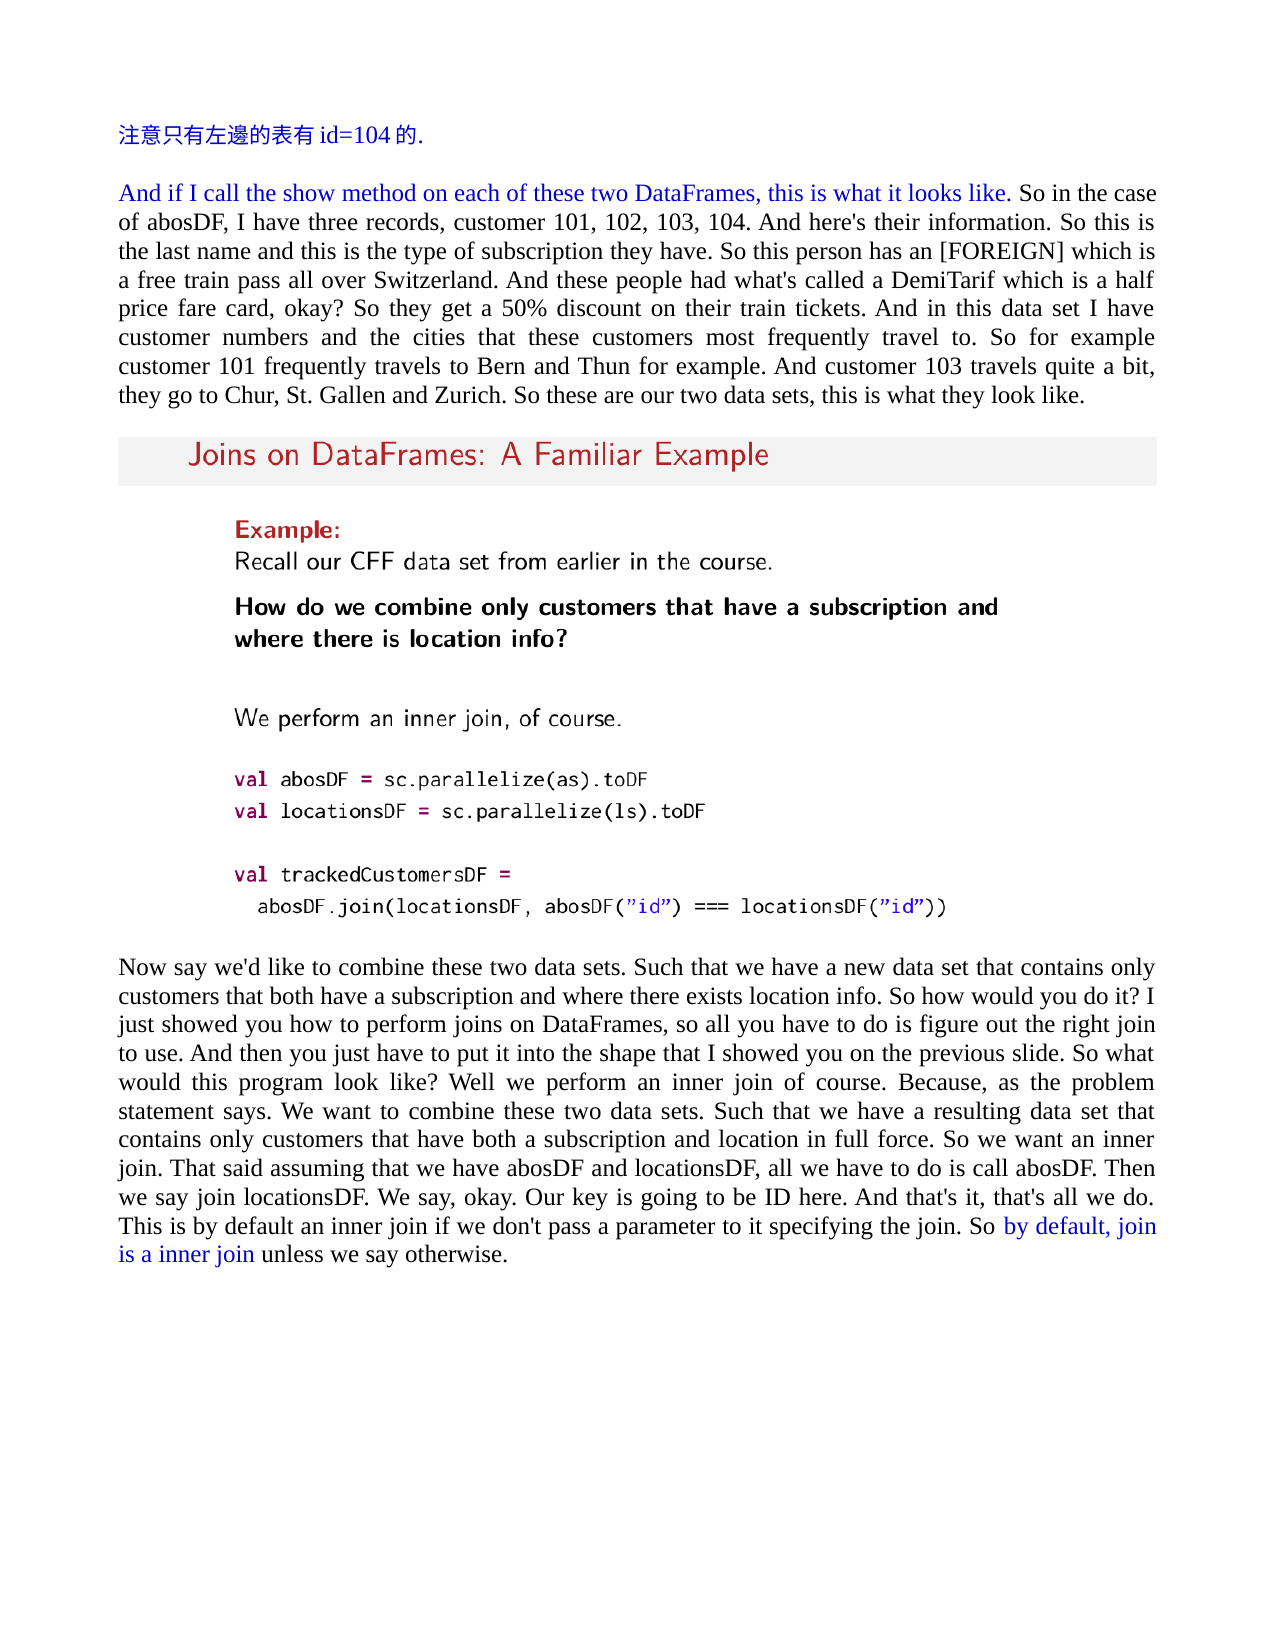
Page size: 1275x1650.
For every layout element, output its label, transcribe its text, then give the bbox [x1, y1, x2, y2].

picture [118, 437, 1157, 924]
text 注意只有左邊的表有id=104的. [118, 118, 1157, 150]
text And if I call the show method on each of these two DataFrames, this is what it looks like. So in the case of abosDF, I have three records, customer 101, 102, 103, 104. And here's their information. So this is the last name and this is the type of subscription they have. So this person has an [FOREIGN] which is a free train pass all over Switzerland. And these people had what's called a DemiTarif which is a half price fare card, okay? So they get a 50% discount on their train tickets. And in this data set I have customer numbers and the cities that these customers most frequently travel to. So for example customer 101 frequently travels to Bern and Thun for example. And customer 103 travels quite a bit, they go to Chur, St. Gallen and Zurich. So these are our two data sets, this is what they look like. [118, 178, 1157, 408]
text Now say we'd like to combine these two data sets. Such that we have a new data set that contains only customers that both have a subscription and where there exists location info. So how would you do it? I just showed you how to perform joins on DataFrames, so all you have to do is figure out the right join to use. And then you just have to put it into the shape that I showed you on the previous slide. So what would this program look like? Well we perform an inner join of course. Because, as the problem statement says. We want to combine these two data sets. Such that we have a resulting data set that contains only customers that have both a subscription and location in full force. So we want an inner join. That said assuming that we have abosDF and locationsDF, all we have to do is call abosDF. Then we say join locationsDF. We say, okay. Our key is going to be ID here. And that's it, that's all we do. This is by default an inner join if we don't pass a parameter to it specifying the join. So by default, join is a inner join unless we say otherwise. [118, 952, 1157, 1268]
